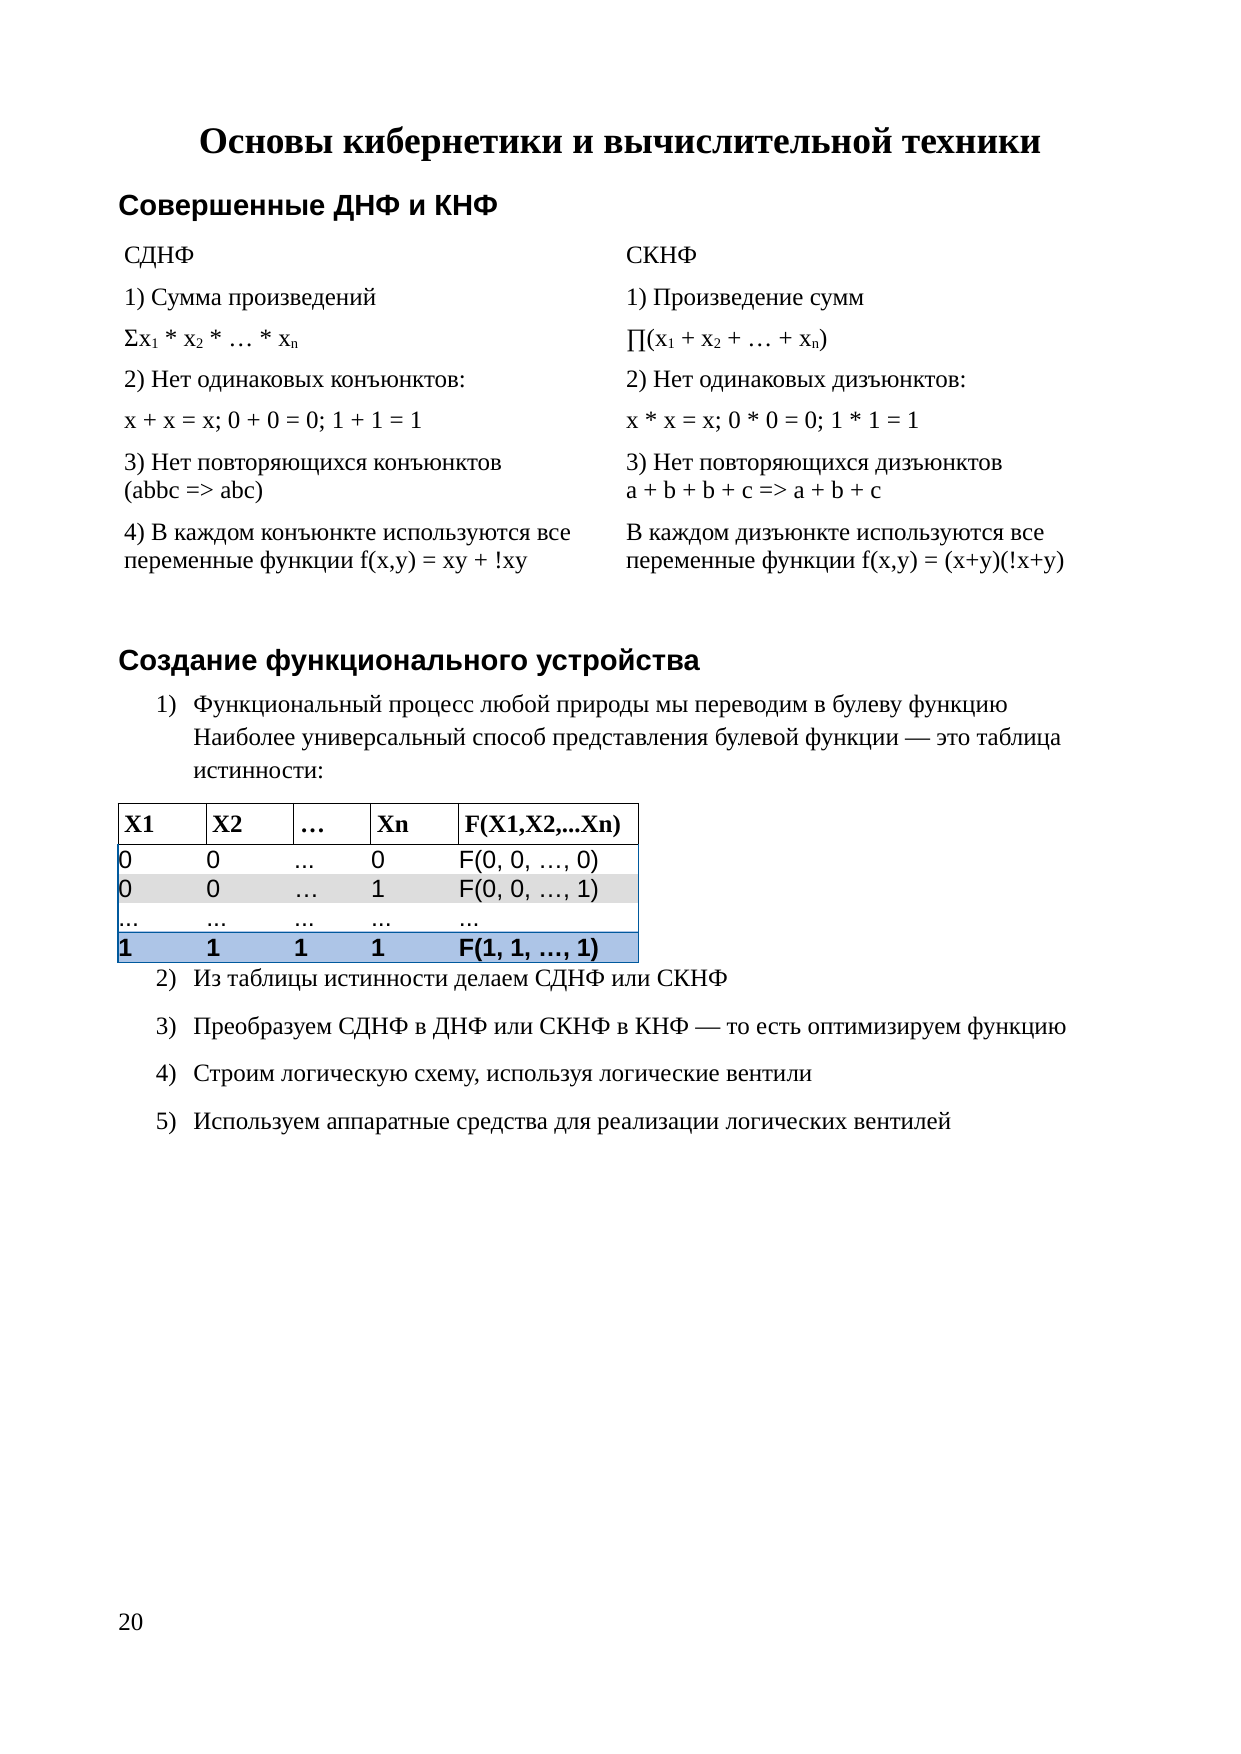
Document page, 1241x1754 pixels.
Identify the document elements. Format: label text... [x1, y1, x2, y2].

table_header X1 [119, 804, 206, 844]
table_cell 1 [371, 874, 459, 903]
table_cell 3) Нет повторяющихся дизъюнктов a + b + b + c => a + b + c [621, 441, 1122, 510]
table_cell 4) В каждом конъюнкте используются все переменные функции f(x,y) = xy + !xy [119, 511, 619, 580]
table_cell ... [294, 845, 371, 874]
table_header СКНФ [621, 235, 1122, 275]
table_cell ... [119, 903, 206, 931]
table_cell 1) Произведение сумм [621, 276, 1122, 316]
list Преобразуем СДНФ в ДНФ или СКНФ в КНФ — то есть оптимизируем функцию [156, 1011, 1122, 1039]
table_cell ... [459, 903, 638, 931]
table_cell 0 [206, 845, 294, 874]
table_cell 0 [371, 845, 459, 874]
list Используем аппаратные средства для реализации логических вентилей [156, 1106, 1122, 1135]
list Из таблицы истинности делаем СДНФ или СКНФ [156, 963, 1122, 992]
table_cell 2) Нет одинаковых дизъюнктов: [621, 359, 1122, 399]
table_header Xn [371, 804, 458, 844]
table_cell 1 [206, 933, 294, 962]
list Функциональный процесс любой природы мы переводим в булеву функцию Наиболее универсальный способ представления булевой функции — это таблица истинности: [156, 689, 1122, 784]
subtitle Создание функционального устройства [118, 643, 1122, 677]
table_cell ... [371, 903, 459, 931]
table_cell F(1, 1, …, 1) [459, 933, 638, 962]
table_cell 0 [119, 874, 206, 903]
table_cell 3) Нет повторяющихся конъюнктов (abbc => abc) [119, 441, 619, 510]
table_header СДНФ [119, 235, 619, 275]
table_cell Σx1 * x2 * … * xn [119, 317, 619, 357]
table_cell F(0, 0, …, 1) [459, 874, 638, 903]
table_cell … [294, 874, 371, 903]
table_header F(X1,X2,...Xn) [459, 804, 638, 844]
table_cell 1 [294, 933, 371, 962]
subtitle Совершенные ДНФ и КНФ [118, 188, 1122, 221]
table_cell 0 [206, 874, 294, 903]
table_cell 1 [119, 933, 206, 962]
table_cell ... [294, 903, 371, 931]
table_cell x + x = x; 0 + 0 = 0; 1 + 1 = 1 [119, 400, 619, 440]
table_cell 1) Сумма произведений [119, 276, 619, 316]
table_cell 2) Нет одинаковых конъюнктов: [119, 359, 619, 399]
table_cell x * x = x; 0 * 0 = 0; 1 * 1 = 1 [621, 400, 1122, 440]
table_header X2 [207, 804, 293, 844]
table_cell В каждом дизъюнкте используются все переменные функции f(x,y) = (x+y)(!x+y) [621, 511, 1122, 580]
table_cell F(0, 0, …, 0) [459, 845, 638, 874]
table_cell 0 [119, 845, 206, 874]
list Строим логическую схему, используя логические вентили [156, 1058, 1122, 1087]
table_cell 1 [371, 933, 459, 962]
table_cell ... [206, 903, 294, 931]
table_header … [294, 804, 370, 844]
table_cell ∏(x1 + x2 + … + xn) [621, 317, 1122, 357]
